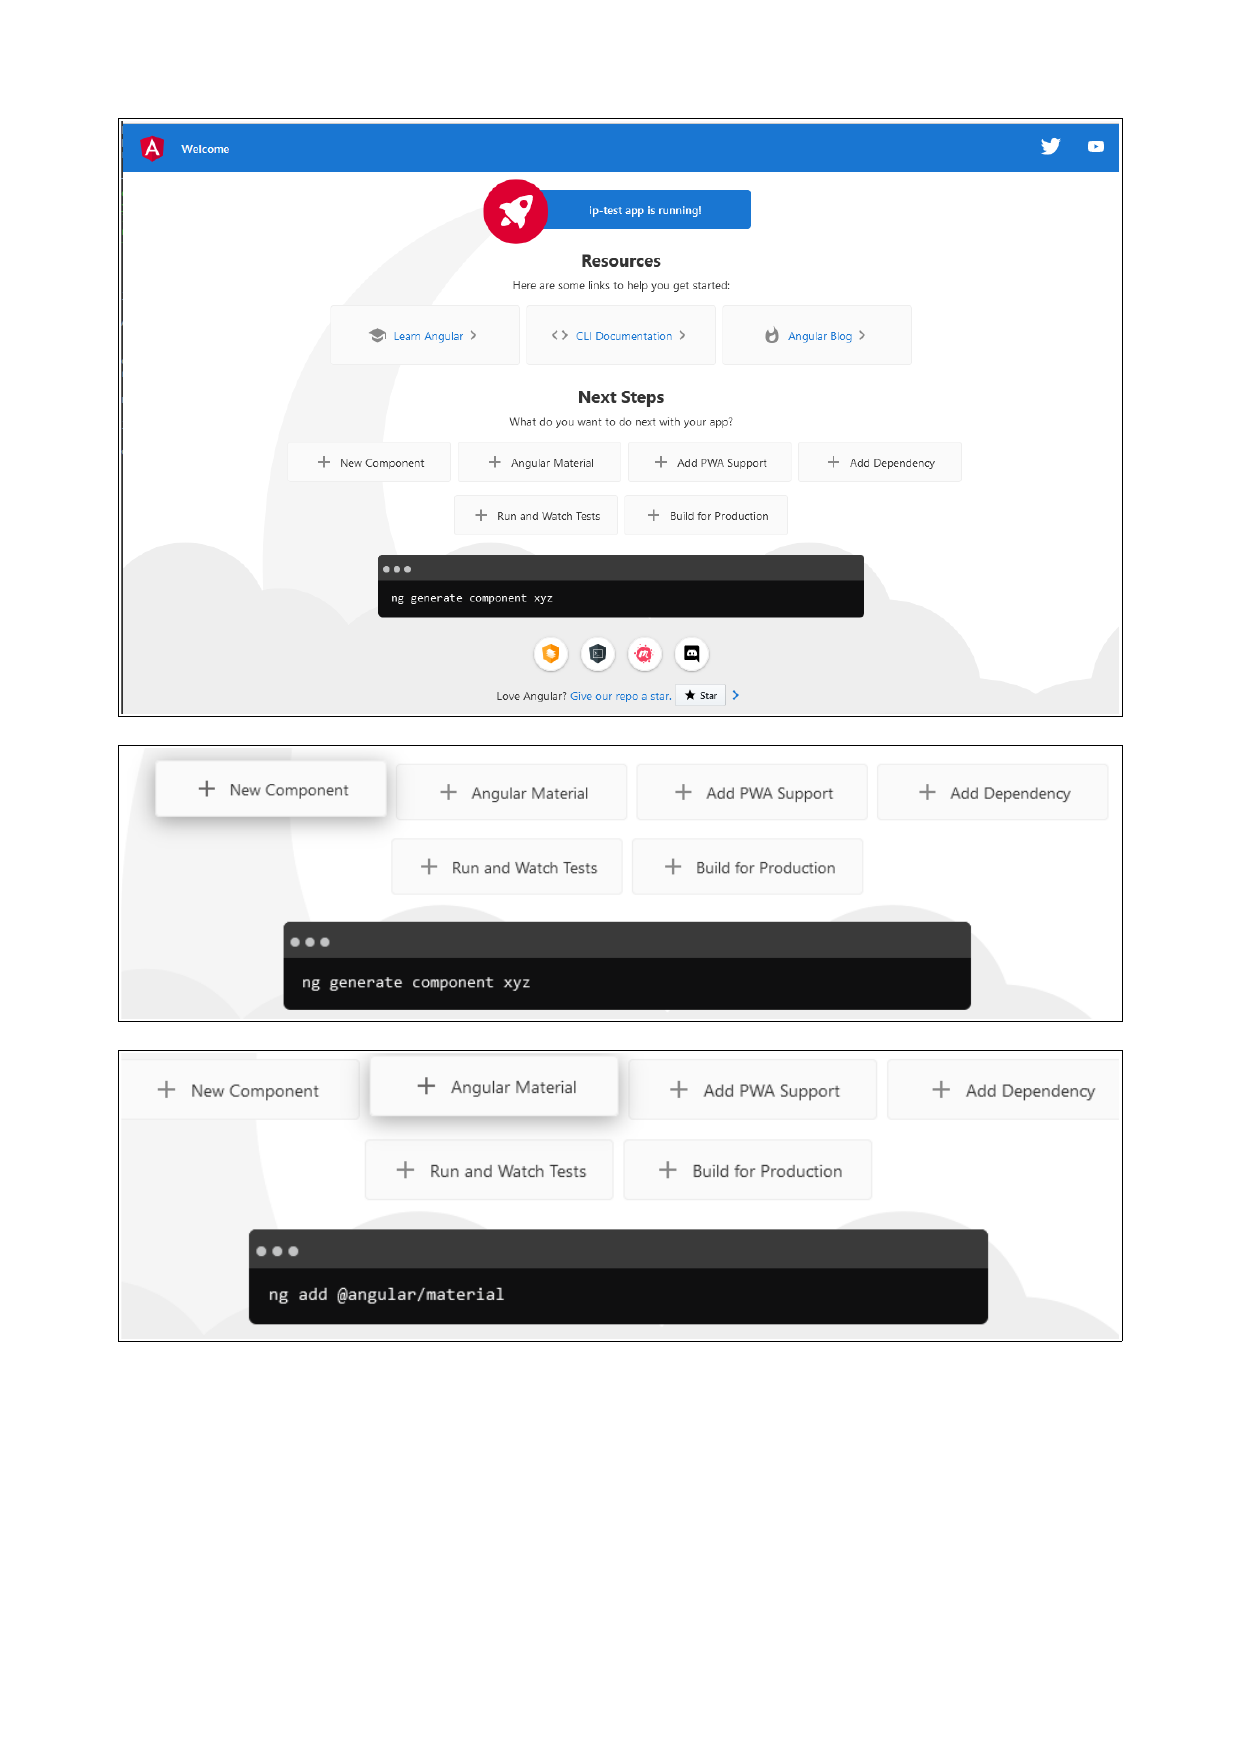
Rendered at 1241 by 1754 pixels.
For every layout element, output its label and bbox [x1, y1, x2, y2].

picture [121, 1053, 1119, 1339]
picture [121, 121, 1119, 714]
picture [121, 748, 1119, 1019]
